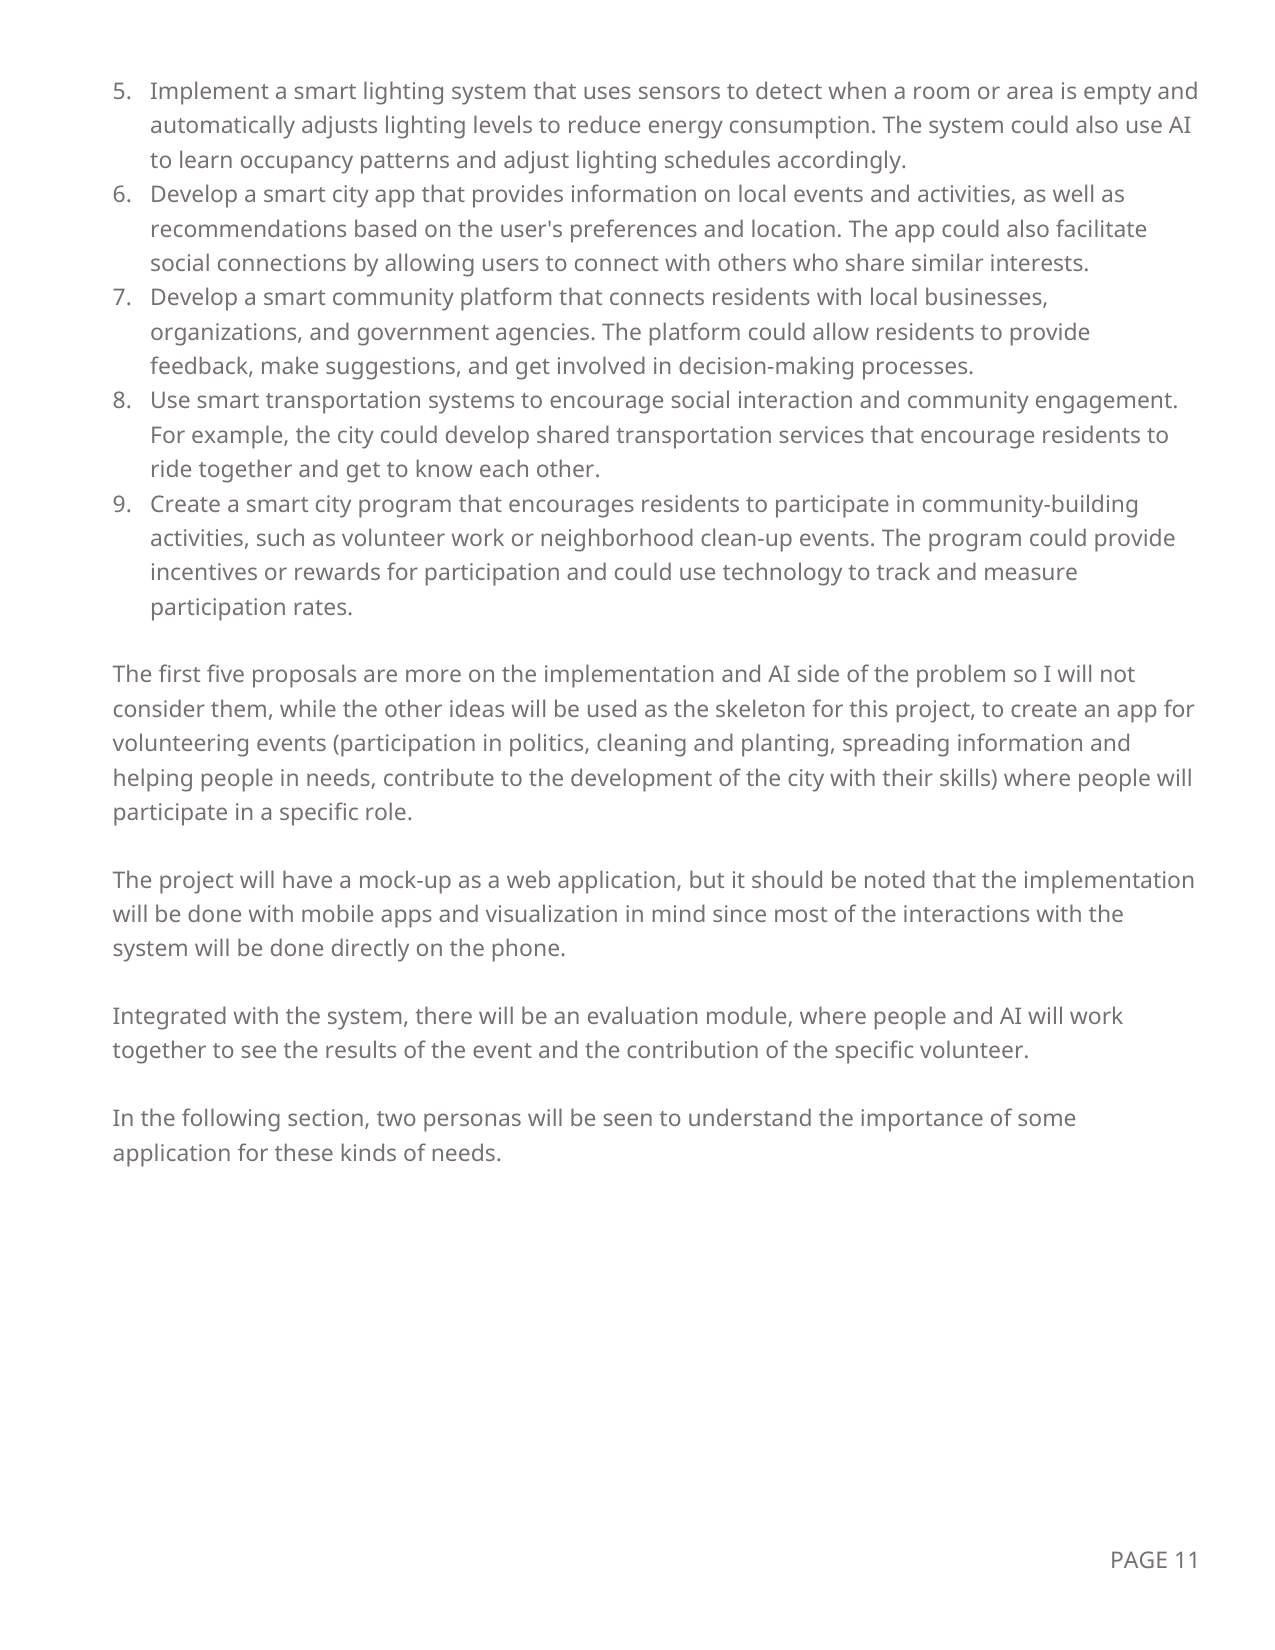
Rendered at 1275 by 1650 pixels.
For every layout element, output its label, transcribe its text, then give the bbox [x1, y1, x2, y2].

list Develop a smart city app that provides information on local events and activities, as well as recommendations based on the user's preferences and location. The app could also facilitate social connections by allowing users to connect with others who share similar interests. [112, 178, 1200, 278]
list Implement a smart lighting system that uses sensors to detect when a room or area is empty and automatically adjusts lighting levels to reduce energy consumption. The system could also use AI to learn occupancy patterns and adjust lighting schedules accordingly. [112, 75, 1200, 175]
text Integrated with the system, there will be an evaluation module, where people and AI will work together to see the results of the event and the contribution of the specific volunteer. [112, 1000, 1200, 1066]
text In the following section, two personas will be seen to understand the importance of some application for these kinds of needs. [112, 1102, 1200, 1168]
list Create a smart city program that encourages residents to participate in community-building activities, such as volunteer work or neighborhood clean-up events. The program could provide incentives or rewards for participation and could use technology to track and measure participation rates. [112, 487, 1200, 622]
text The project will have a mock-up as a web application, but it should be noted that the implementation will be done with mobile apps and visualization in mind since most of the interactions with the system will be done directly on the phone. [112, 863, 1200, 963]
list Use smart transportation systems to encourage social interaction and community engagement. For example, the city could develop shared transportation services that encourage residents to ride together and get to know each other. [112, 384, 1200, 484]
list Develop a smart community platform that connects residents with local businesses, organizations, and government agencies. The platform could allow residents to provide feedback, make suggestions, and get involved in decision-making processes. [112, 281, 1200, 381]
text The first five proposals are more on the implementation and AI side of the problem so I will not consider them, while the other ideas will be used as the skeleton for this project, to create an app for volunteering events (participation in politics, cleaning and planting, spreading information and helping people in needs, contribute to the development of the city with their skills) where people will participate in a specific role. [112, 658, 1200, 827]
